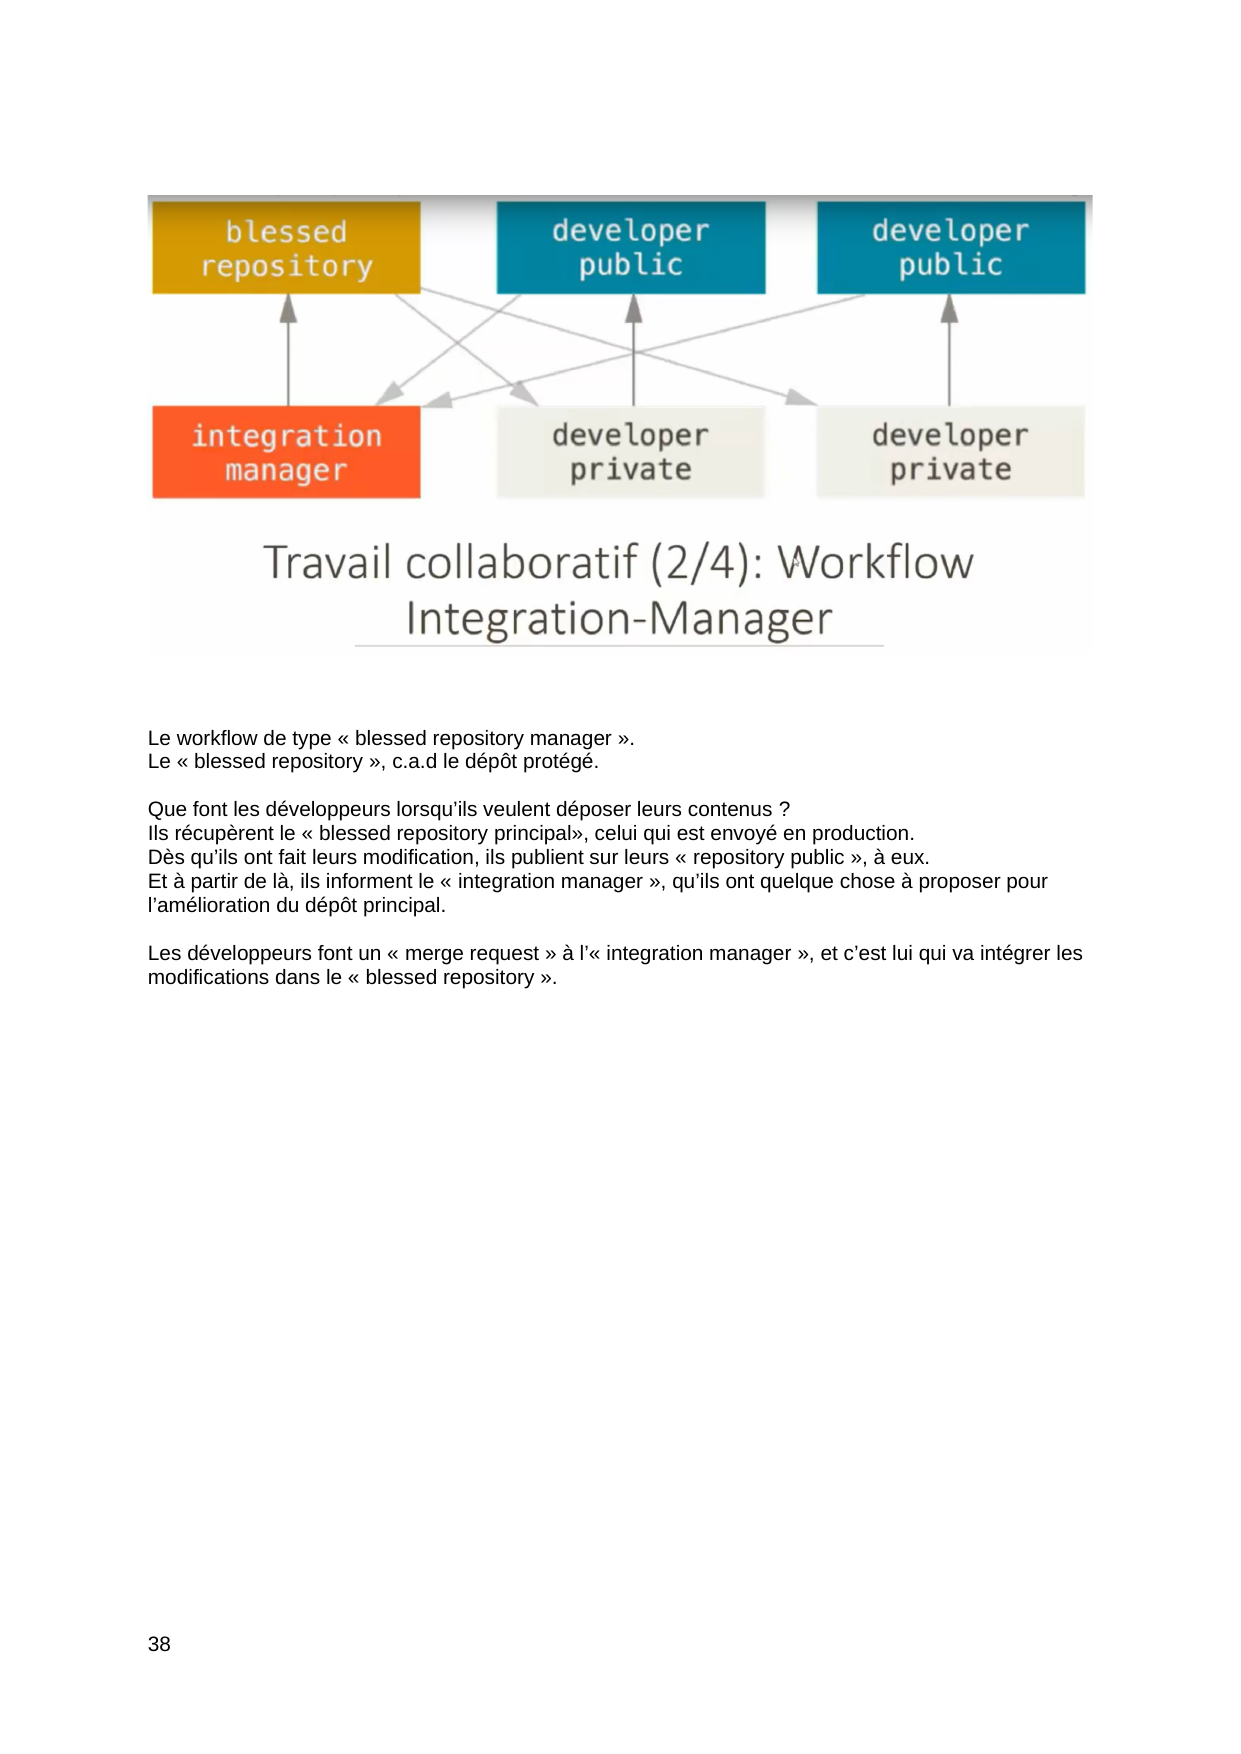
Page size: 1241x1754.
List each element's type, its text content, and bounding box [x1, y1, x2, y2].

picture [147, 195, 1093, 654]
text Et à partir de là, ils informent le « integration manager », qu’ils ont quelque chose à proposer pour l’amélioration du dépôt principal. [148, 869, 1093, 917]
text Dès qu’ils ont fait leurs modification, ils publient sur leurs « repository public », à eux. [148, 845, 1093, 869]
text Que font les développeurs lorsqu’ils veulent déposer leurs contenus ? [148, 797, 1093, 821]
text Ils récupèrent le « blessed repository principal», celui qui est envoyé en production. [148, 821, 1093, 845]
text Le « blessed repository », c.a.d le dépôt protégé. [148, 749, 1093, 773]
text Les développeurs font un « merge request » à l’« integration manager », et c’est lui qui va intégrer les modifications dans le « blessed repository ». [148, 941, 1093, 989]
text Le workflow de type « blessed repository manager ». [148, 725, 1093, 749]
